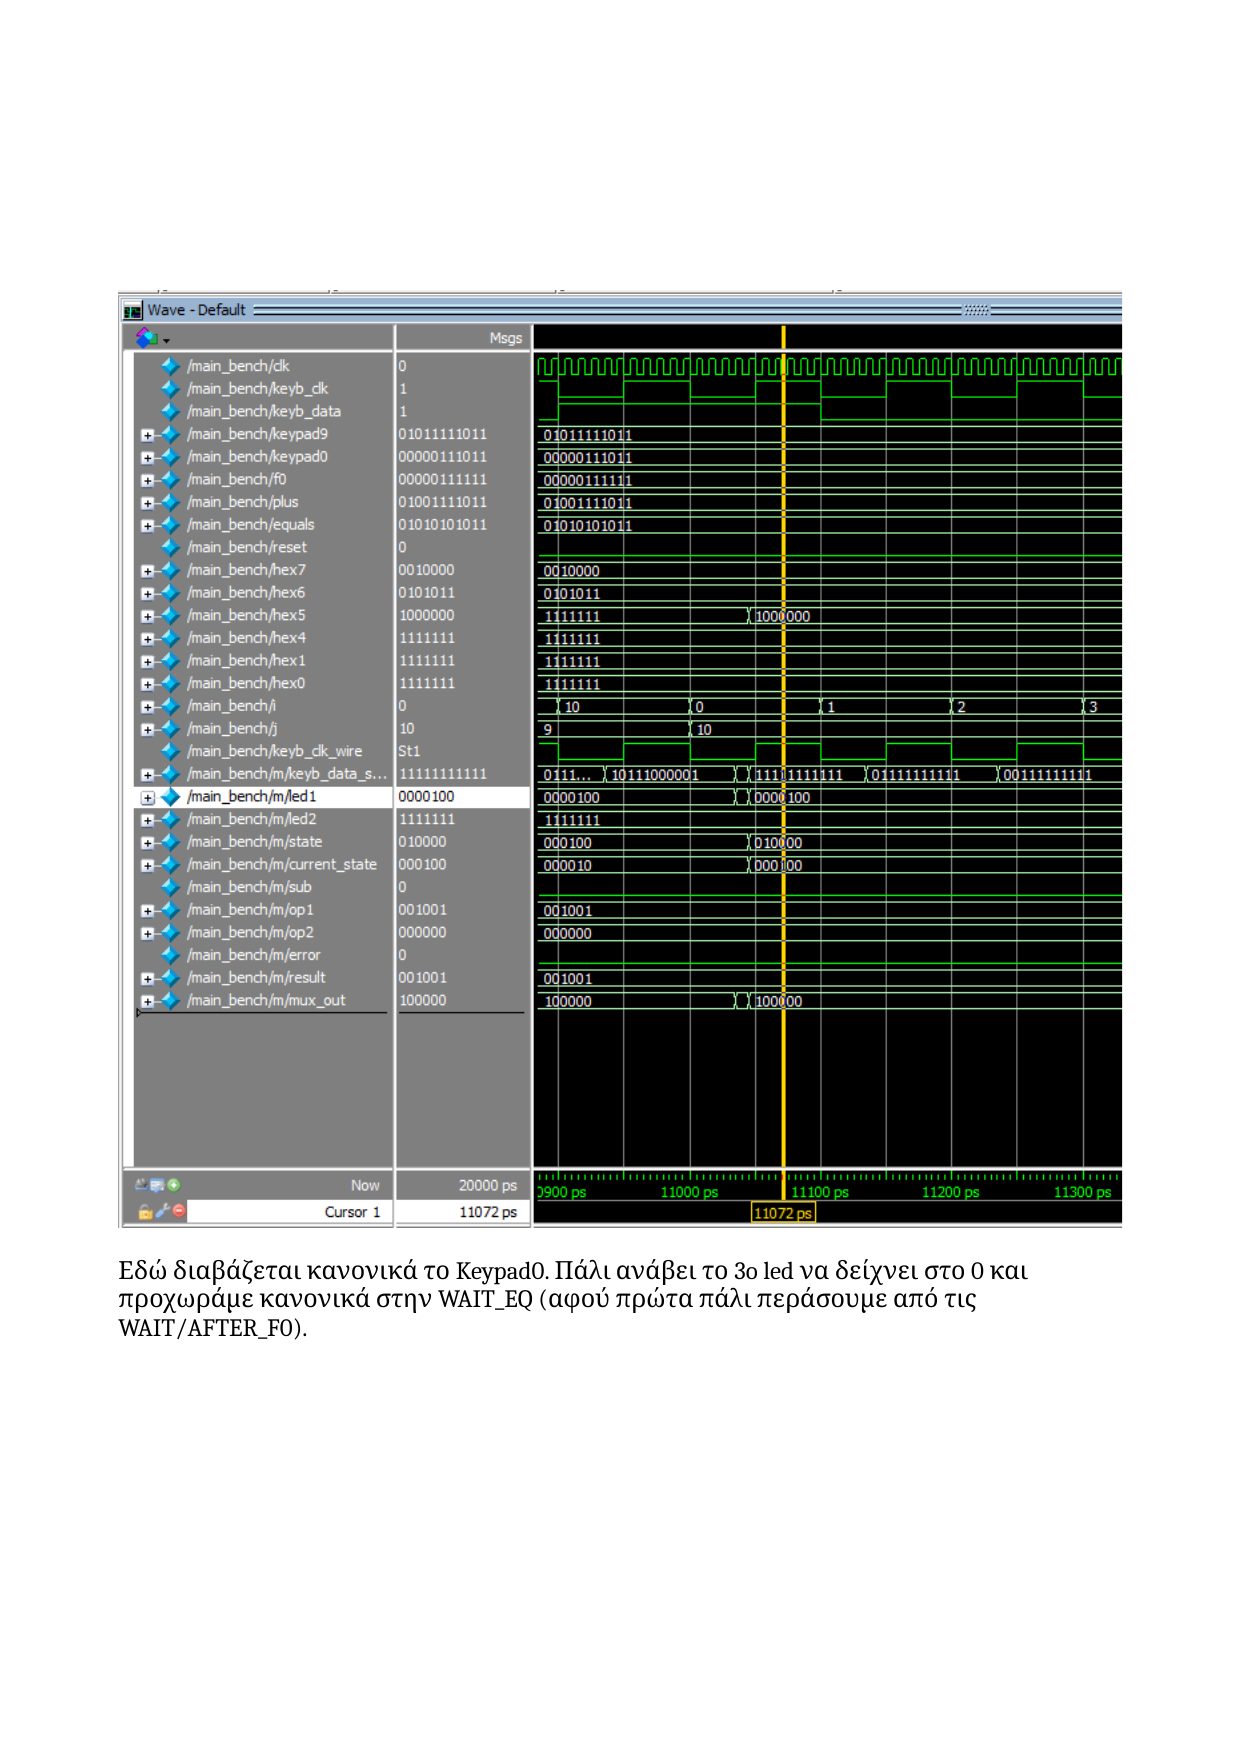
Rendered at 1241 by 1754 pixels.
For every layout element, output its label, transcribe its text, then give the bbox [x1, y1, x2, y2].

text Εδώ διαβάζεται κανονικά το Keypad0. Πάλι ανάβει το 3o led να δείχνει στο 0 και προχωράμε κανονικά στην WAIT_EQ (αφού πρώτα πάλι περάσουμε από τις WAIT/AFTER_F0). [118, 1257, 1122, 1343]
picture [118, 290, 1123, 1228]
